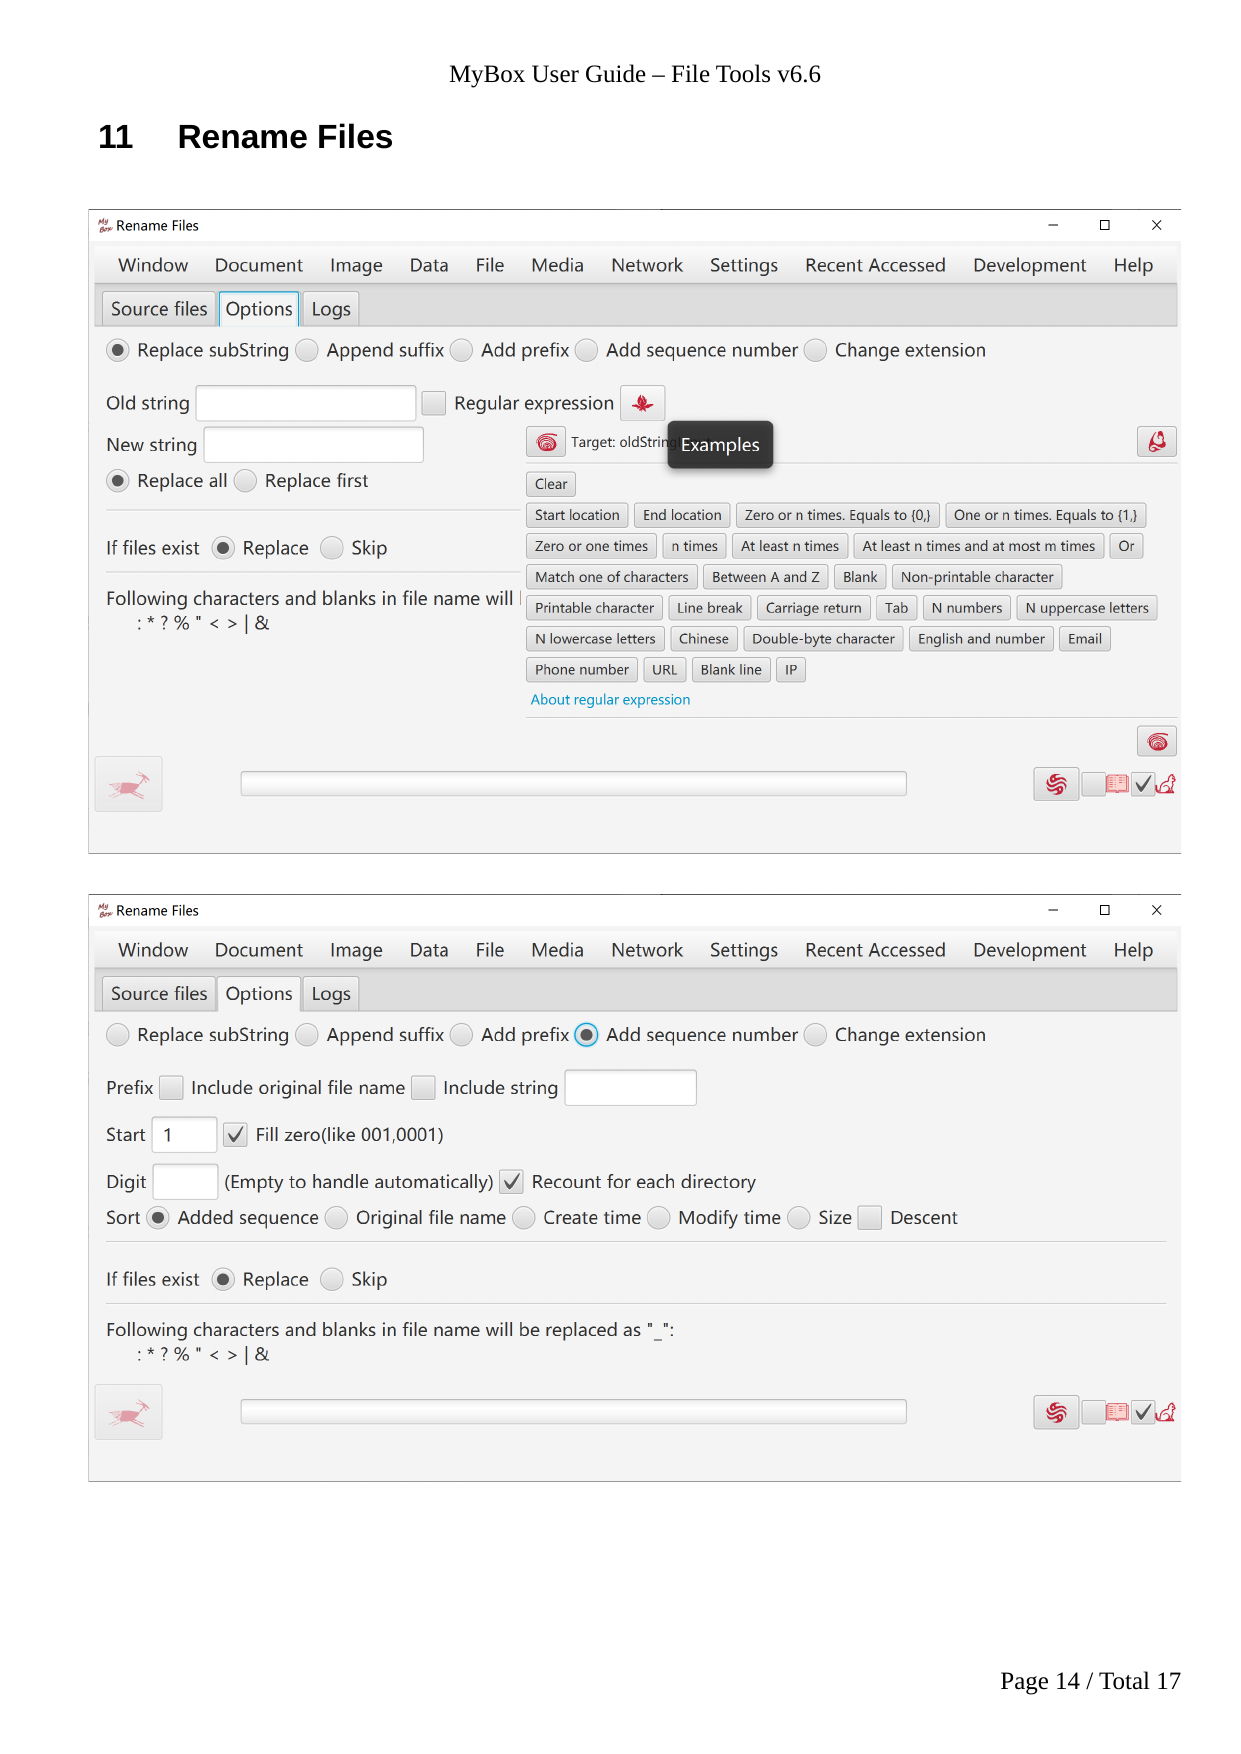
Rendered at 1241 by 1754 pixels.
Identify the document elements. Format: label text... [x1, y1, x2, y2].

picture [88, 894, 1182, 1482]
subtitle Rename Files [88, 117, 1181, 156]
picture [88, 209, 1182, 854]
